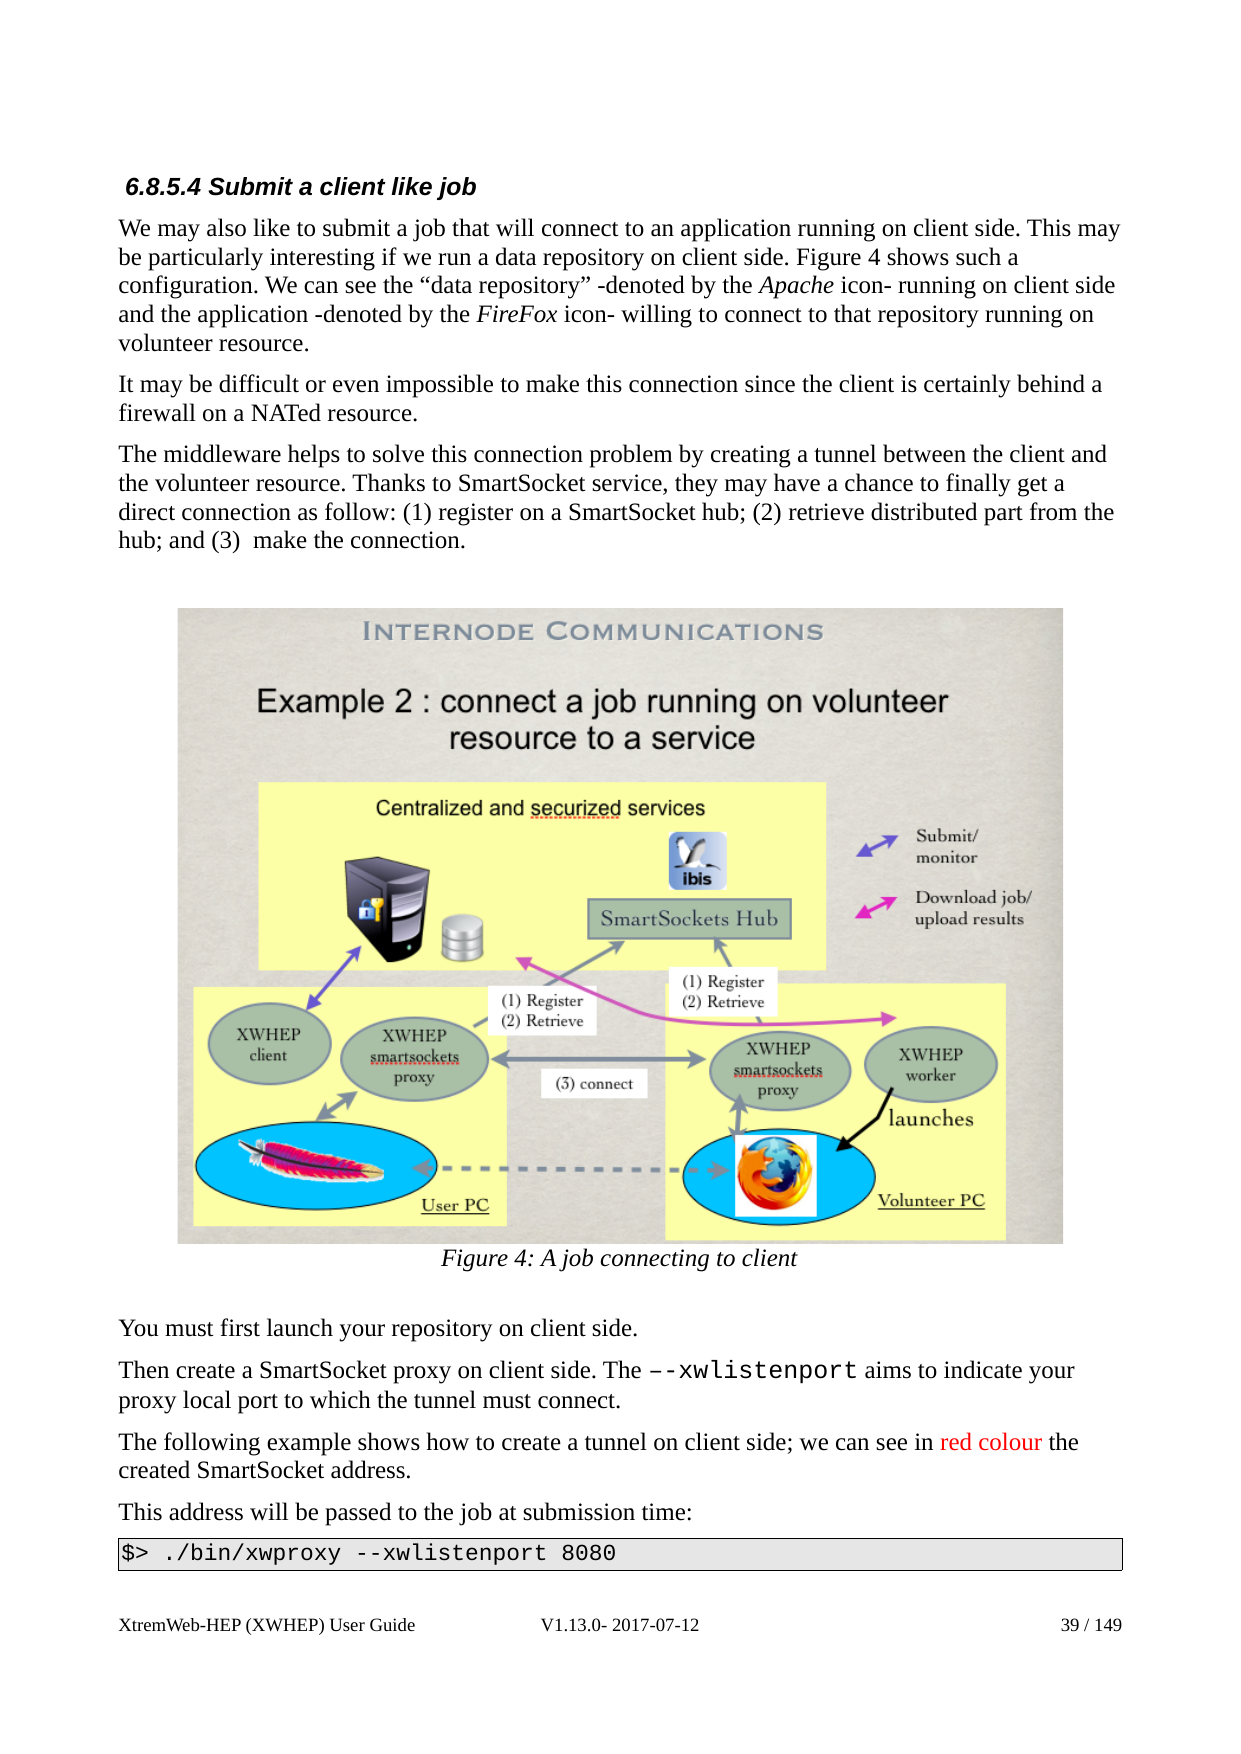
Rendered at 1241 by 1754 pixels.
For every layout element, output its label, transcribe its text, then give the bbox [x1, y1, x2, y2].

subtitle Submit a client like job [118, 172, 1122, 200]
text You must first launch your repository on client side. [118, 1313, 1122, 1342]
text Then create a SmartSocket proxy on client side. The –-xwlistenport aims to indicate your proxy local port to which the tunnel must connect. [118, 1355, 1122, 1414]
picture [177, 608, 1064, 1244]
text The following example shows how to create a tunnel on client side; we can see in red colour the created SmartSocket address. [118, 1427, 1122, 1484]
text It may be difficult or even impossible to make this connection since the client is certainly behind a firewall on a NATed resource. [118, 369, 1122, 427]
text We may also like to submit a job that will connect to an application running on client side. This may be particularly interesting if we run a data repository on client side. Figure 4 shows such a configuration. We can see the “data repository” -denoted by the Apache icon- running on client side and the application -denoted by the FireFox icon- willing to connect to that repository running on volunteer resource. [118, 213, 1122, 357]
text This address will be passed to the job at submission time: [118, 1497, 1122, 1526]
text Figure 4: A job connecting to client [177, 1244, 1063, 1272]
text The middleware helps to solve this connection problem by creating a tunnel between the client and the volunteer resource. Thanks to SmartSocket service, they may have a chance to finally get a direct connection as follow: (1) register on a SmartSocket hub; (2) retrieve distributed part from the hub; and (3) make the connection. [118, 439, 1122, 554]
text $> ./bin/xwproxy --xwlistenport 8080 [119, 1539, 1122, 1570]
